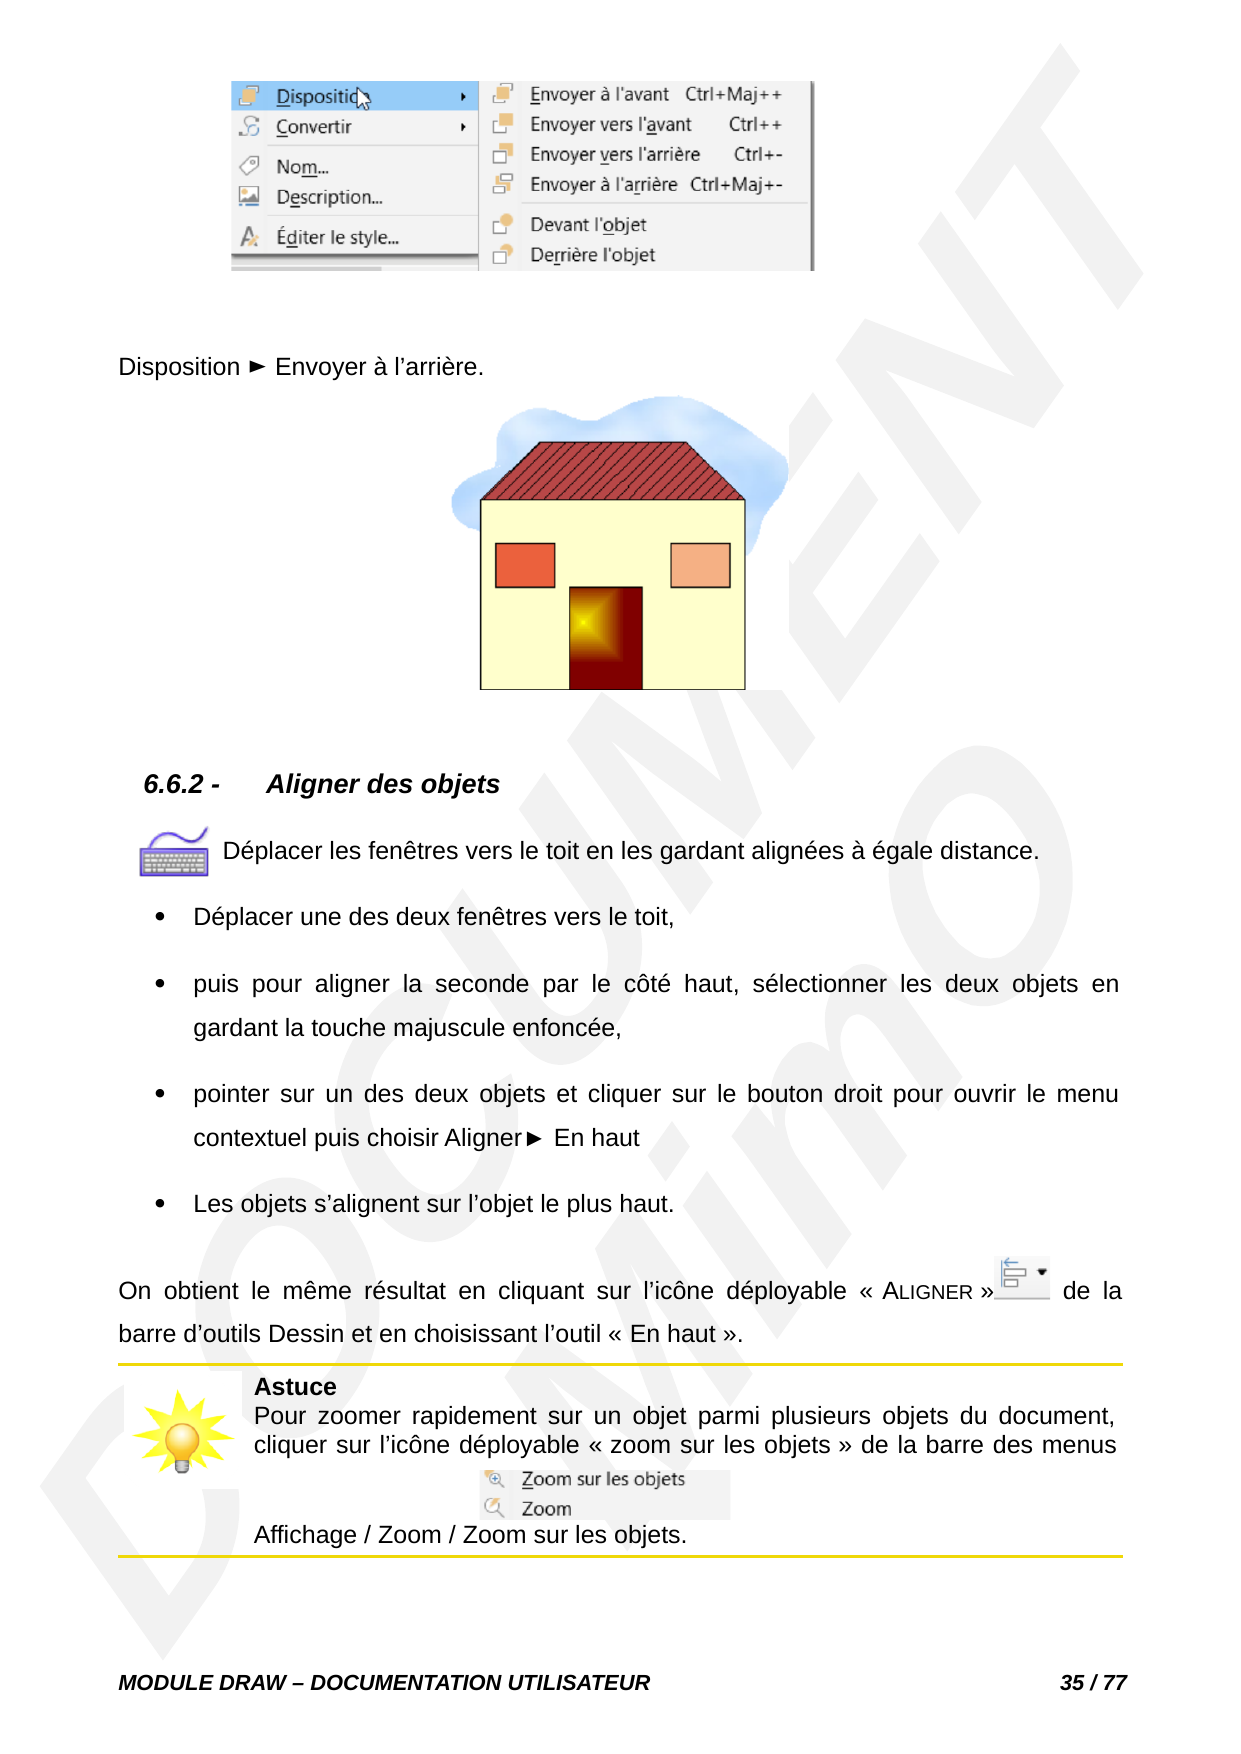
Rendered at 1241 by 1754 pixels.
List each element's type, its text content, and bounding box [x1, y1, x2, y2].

picture [231, 81, 815, 271]
picture [124, 1371, 242, 1490]
picture [451, 395, 789, 690]
table_header Astuce Pour zoomer rapidement sur un objet parmi plusieurs objets du document, cliquer sur l’icône déployable « zoom sur les objets » de la barre des menus Affichage / Zoom / Zoom sur les objets. [248, 1366, 1123, 1554]
picture [136, 815, 211, 890]
table_header [118, 1366, 248, 1554]
text On obtient le même résultat en cliquant sur l’icône déployable « Aligner » de la barre d’outils Dessin et en choisissant l’outil « En haut ». [118, 1256, 1122, 1348]
text Disposition ► Envoyer à l’arrière. [118, 352, 1122, 381]
list pointer sur un des deux objets et cliquer sur le bouton droit pour ouvrir le menu contextuel puis choisir Aligner► En haut [156, 1079, 1122, 1151]
picture [479, 1470, 731, 1520]
list puis pour aligner la seconde par le côté haut, sélectionner les deux objets en gardant la touche majuscule enfoncée, [156, 969, 1122, 1041]
subtitle Aligner des objets [143, 768, 1122, 799]
picture [994, 1256, 1051, 1300]
text Déplacer les fenêtres vers le toit en les gardant alignées à égale distance. [211, 836, 1122, 864]
list Les objets s’alignent sur l’objet le plus haut. [156, 1189, 1122, 1218]
list Déplacer une des deux fenêtres vers le toit, [156, 902, 1122, 931]
